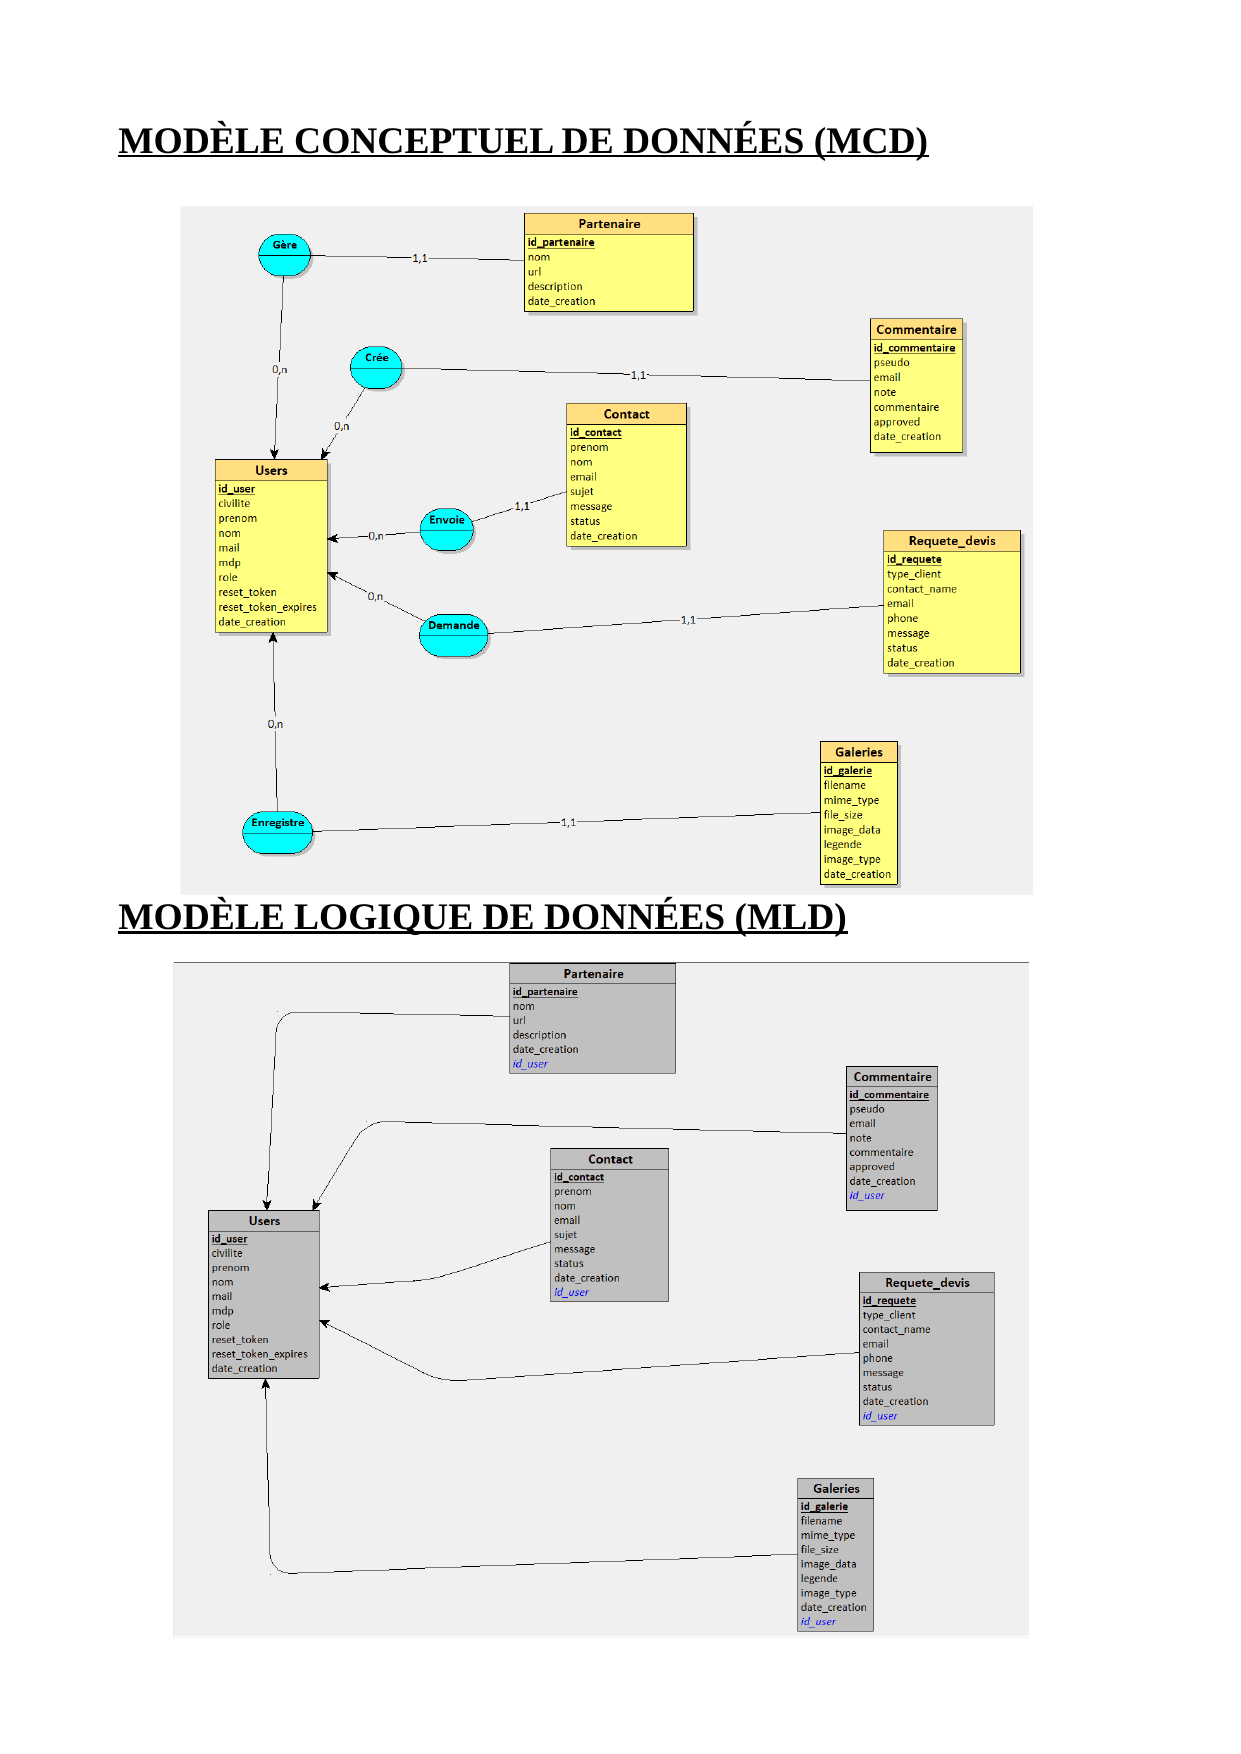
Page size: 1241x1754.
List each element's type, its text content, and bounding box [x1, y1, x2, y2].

picture [173, 962, 1029, 1638]
subtitle MODÈLE CONCEPTUEL DE DONNÉES (MCD) [118, 118, 1122, 161]
picture [180, 206, 1034, 895]
subtitle MODÈLE LOGIQUE DE DONNÉES (MLD) [118, 886, 1122, 937]
